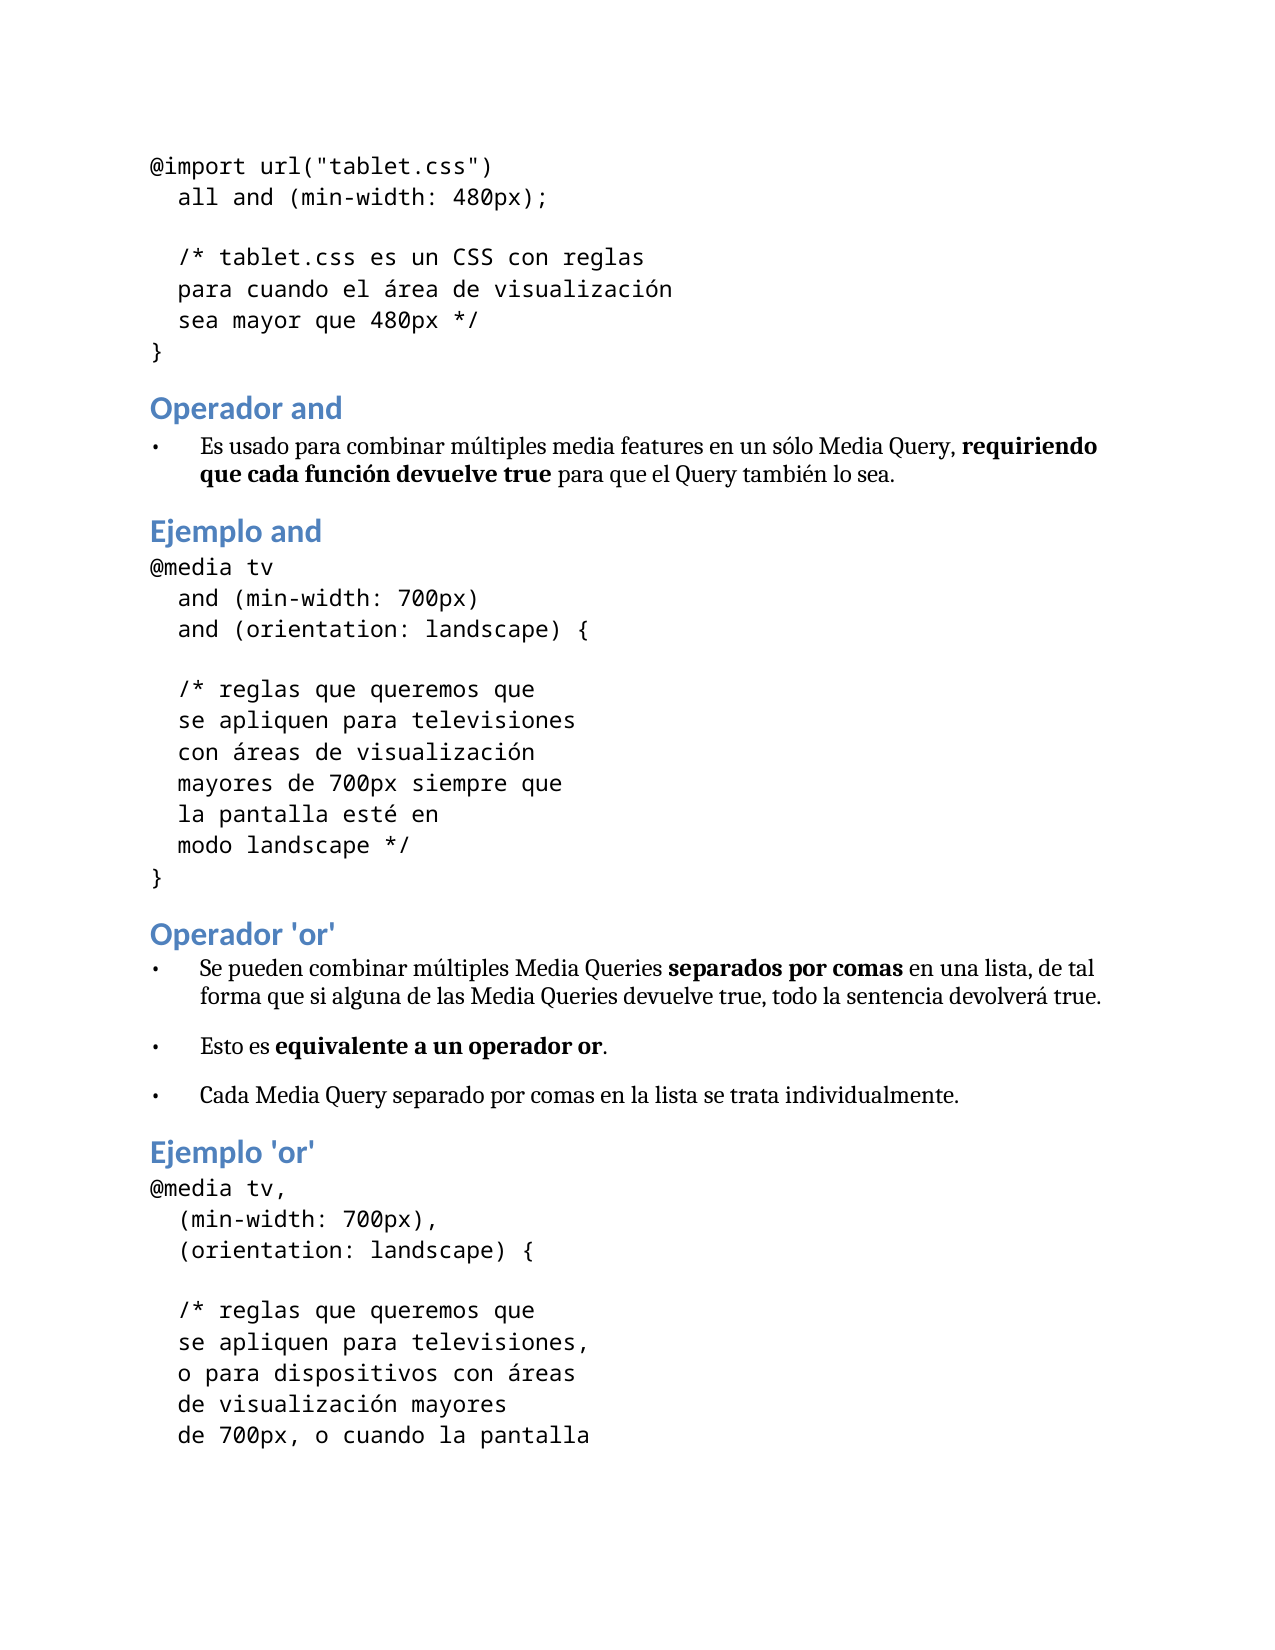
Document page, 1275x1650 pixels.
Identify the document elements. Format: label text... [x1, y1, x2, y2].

subtitle Ejemplo 'or' [150, 1131, 1125, 1172]
text @import url("tablet.css") all and (min-width: 480px); /* tablet.css es un CSS con reglas para cuando el área de visualización sea mayor que 480px */ } [150, 150, 1125, 366]
list Cada Media Query separado por comas en la lista se trata individualmente. [150, 1081, 1125, 1110]
text @media tv and (min-width: 700px) and (orientation: landscape) { /* reglas que queremos que se apliquen para televisiones con áreas de visualización mayores de 700px siempre que la pantalla esté en modo landscape */ } [150, 551, 1125, 892]
subtitle Operador 'or' [150, 913, 1125, 953]
list Esto es equivalente a un operador or. [150, 1032, 1125, 1061]
list Es usado para combinar múltiples media features en un sólo Media Query, requiriendo que cada función devuelve true para que el Query también lo sea. [150, 432, 1125, 489]
list Se pueden combinar múltiples Media Queries separados por comas en una lista, de tal forma que si alguna de las Media Queries devuelve true, todo la sentencia devolverá true. [150, 953, 1125, 1011]
subtitle Operador and [150, 387, 1125, 428]
subtitle Ejemplo and [150, 510, 1125, 551]
text @media tv, (min-width: 700px), (orientation: landscape) { /* reglas que queremos que se apliquen para televisiones, o para dispositivos con áreas de visualización mayores de 700px, o cuando la pantalla [150, 1172, 1125, 1450]
